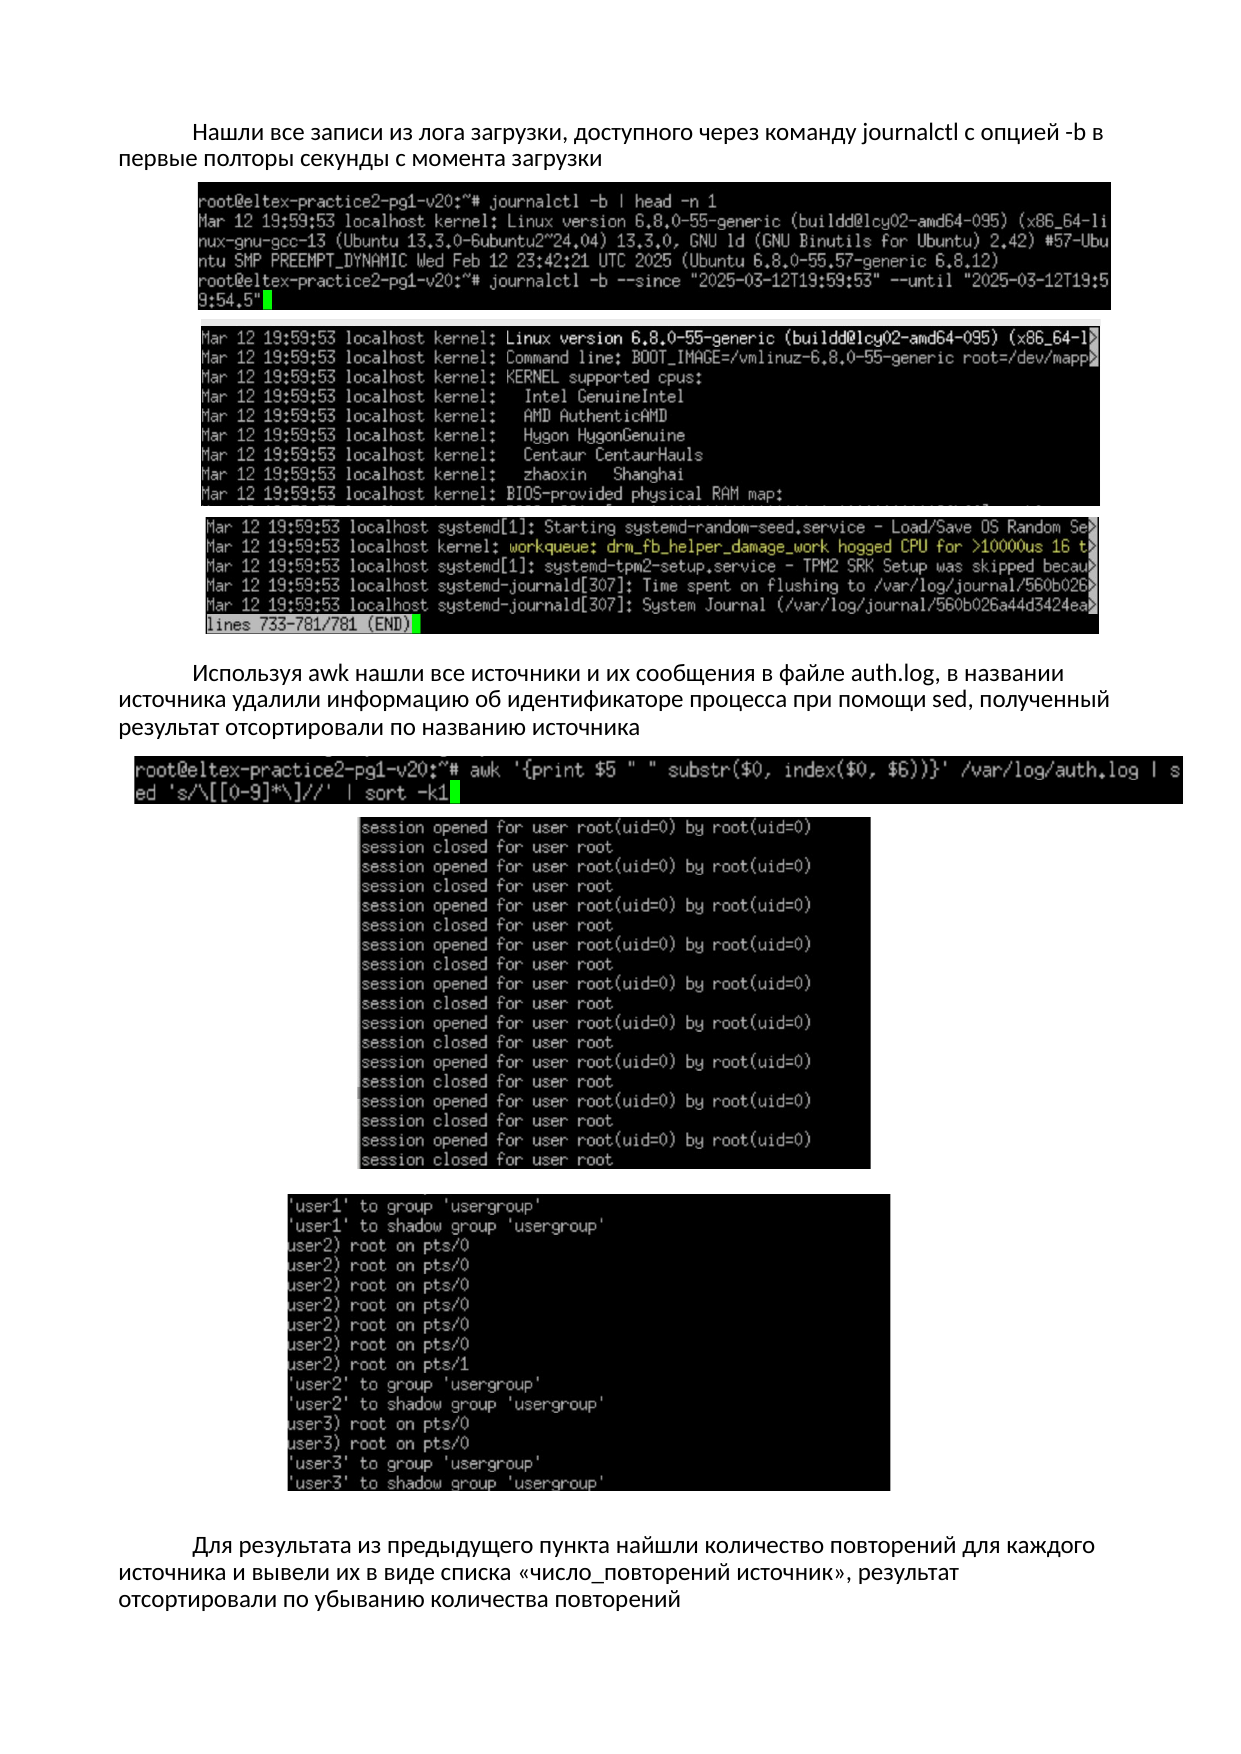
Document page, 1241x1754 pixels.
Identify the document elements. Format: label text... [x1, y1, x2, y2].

picture [205, 517, 1099, 634]
text Для результата из предыдущего пункта найшли количество повторений для каждого источника и вывели их в виде списка «число_повторений источник», результат отсортировали по убыванию количества повторений [118, 1532, 1122, 1614]
picture [287, 1194, 891, 1491]
picture [134, 756, 1186, 804]
text Нашли все записи из лога загрузки, доступного через команду journalctl с опцией -b в первые полторы секунды с момента загрузки [118, 118, 1122, 173]
picture [357, 817, 871, 1169]
picture [197, 182, 1112, 310]
text Используя awk нашли все источники и их сообщения в файле auth.log, в названии источника удалили информацию об идентификаторе процесса при помощи sed, полученный результат отсортировали по названию источника [118, 659, 1122, 741]
picture [201, 319, 1101, 506]
